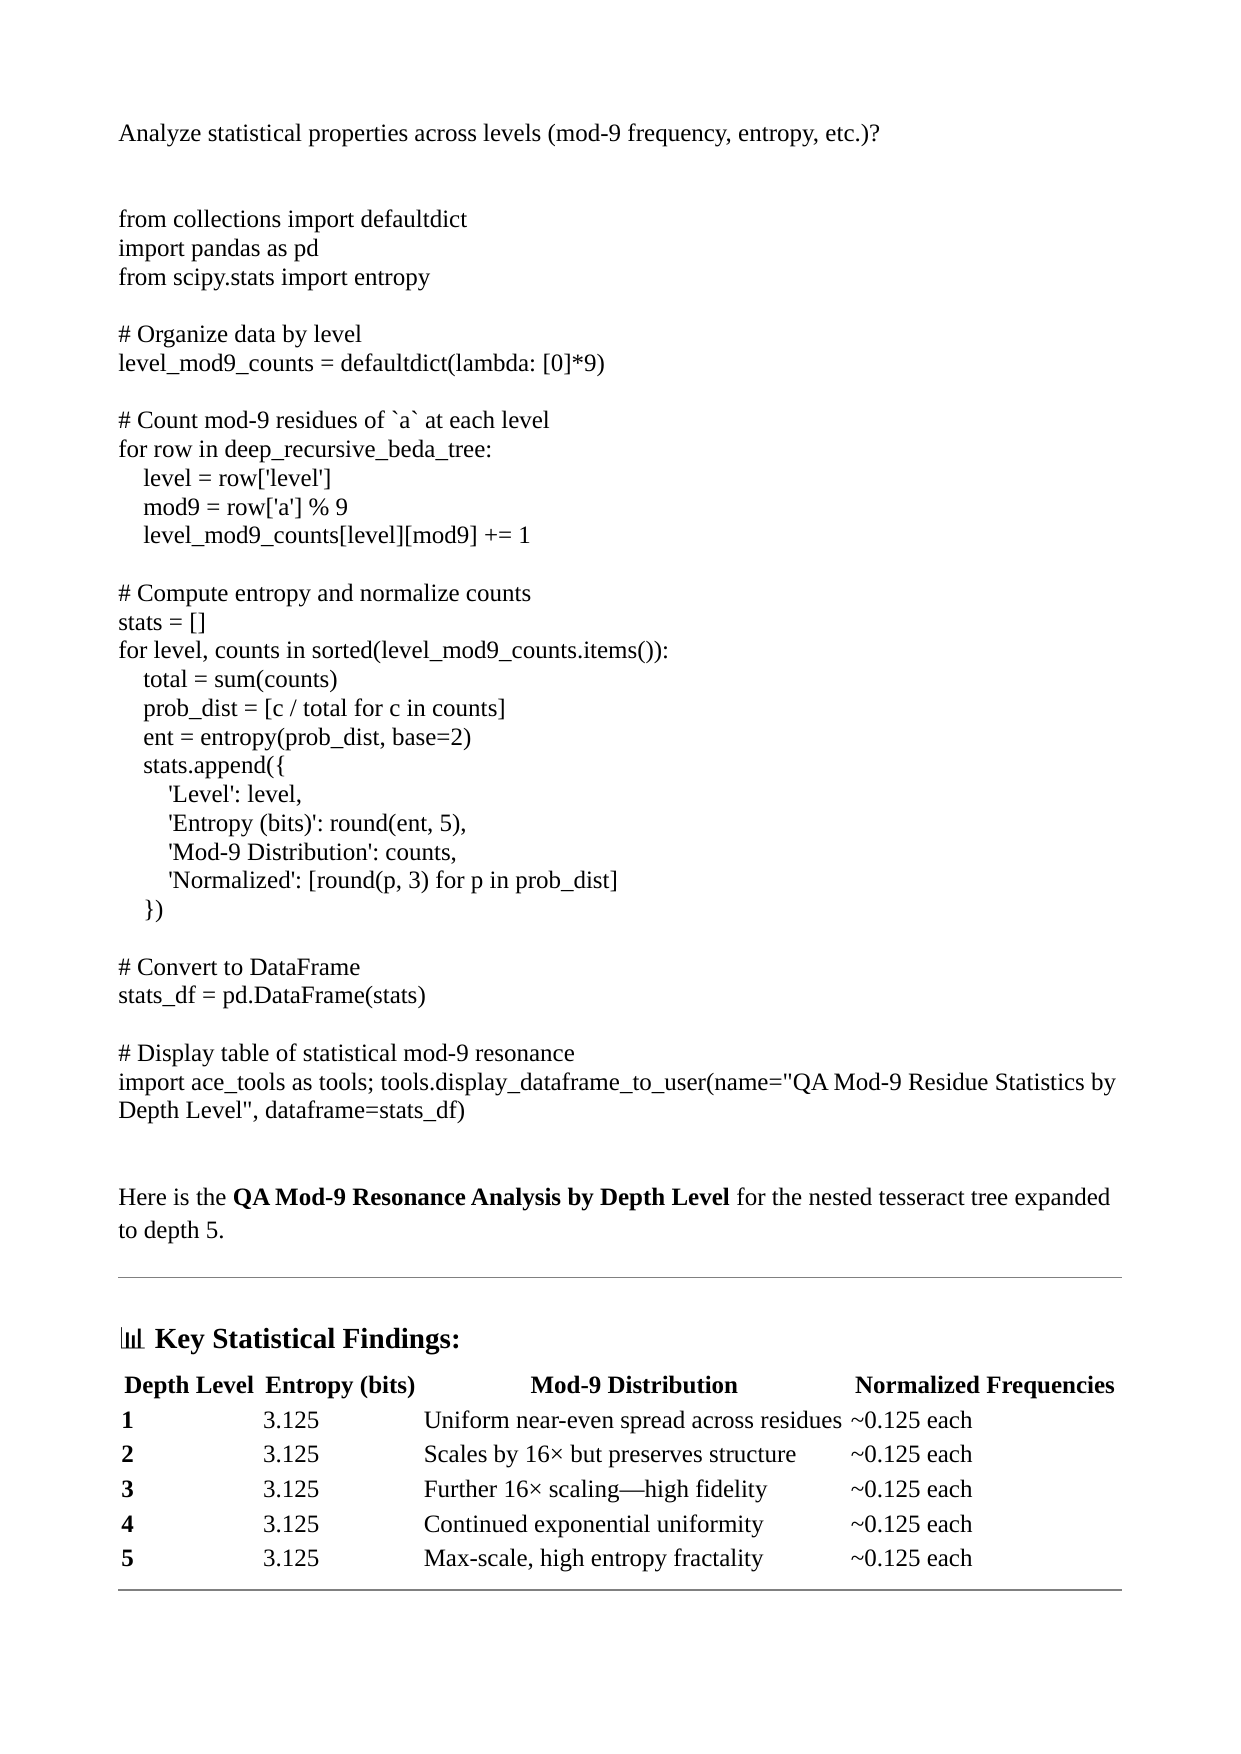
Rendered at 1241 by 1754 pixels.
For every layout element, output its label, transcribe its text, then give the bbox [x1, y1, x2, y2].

table_cell ~0.125 each [848, 1540, 1122, 1575]
table_cell 3 [118, 1471, 260, 1506]
text level = row['level'] [118, 463, 1122, 492]
table_cell 3.125 [260, 1506, 421, 1540]
text import ace_tools as tools; tools.display_dataframe_to_user(name="QA Mod-9 Residue Statistics by Depth Level", dataframe=stats_df) [118, 1067, 1122, 1124]
text # Organize data by level [118, 319, 1122, 348]
table_cell Further 16× scaling—high fidelity [421, 1471, 848, 1506]
table_cell 2 [118, 1437, 260, 1471]
text # Display table of statistical mod-9 resonance [118, 1038, 1122, 1067]
text from scipy.stats import entropy [118, 262, 1122, 291]
text prob_dist = [c / total for c in counts] [118, 693, 1122, 722]
text # Count mod-9 residues of `a` at each level [118, 406, 1122, 434]
table_cell 3.125 [260, 1437, 421, 1471]
table_cell Uniform near-even spread across residues [421, 1402, 848, 1437]
text total = sum(counts) [118, 664, 1122, 693]
table_cell 3.125 [260, 1540, 421, 1575]
text 'Normalized': [round(p, 3) for p in prob_dist] [118, 866, 1122, 894]
text for level, counts in sorted(level_mod9_counts.items()): [118, 636, 1122, 664]
text 'Entropy (bits)': round(ent, 5), [118, 808, 1122, 837]
text 'Level': level, [118, 779, 1122, 808]
table_cell ~0.125 each [848, 1471, 1122, 1506]
table_cell 4 [118, 1506, 260, 1540]
table_cell ~0.125 each [848, 1506, 1122, 1540]
table_cell 3.125 [260, 1402, 421, 1437]
table_header Depth Level [118, 1368, 260, 1402]
table_cell 1 [118, 1402, 260, 1437]
table_cell ~0.125 each [848, 1402, 1122, 1437]
text stats = [] [118, 607, 1122, 636]
table_cell Continued exponential uniformity [421, 1506, 848, 1540]
text level_mod9_counts[level][mod9] += 1 [118, 521, 1122, 549]
table_header Normalized Frequencies [848, 1368, 1122, 1402]
text # Compute entropy and normalize counts [118, 578, 1122, 607]
text import pandas as pd [118, 233, 1122, 262]
text for row in deep_recursive_beda_tree: [118, 434, 1122, 463]
table_cell 5 [118, 1540, 260, 1575]
text # Convert to DataFrame [118, 952, 1122, 981]
text ent = entropy(prob_dist, base=2) [118, 722, 1122, 751]
text level_mod9_counts = defaultdict(lambda: [0]*9) [118, 348, 1122, 377]
text mod9 = row['a'] % 9 [118, 492, 1122, 521]
table_header Entropy (bits) [260, 1368, 421, 1402]
table_cell Max-scale, high entropy fractality [421, 1540, 848, 1575]
table_header Mod-9 Distribution [421, 1368, 848, 1402]
table_cell 3.125 [260, 1471, 421, 1506]
text from collections import defaultdict [118, 204, 1122, 233]
text 'Mod-9 Distribution': counts, [118, 837, 1122, 866]
table_cell ~0.125 each [848, 1437, 1122, 1471]
text }) [118, 894, 1122, 923]
text stats.append({ [118, 751, 1122, 779]
text stats_df = pd.DataFrame(stats) [118, 981, 1122, 1009]
text Here is the QA Mod-9 Resonance Analysis by Depth Level for the nested tesseract tree expanded to depth 5. [118, 1182, 1122, 1244]
text Analyze statistical properties across levels (mod-9 frequency, entropy, etc.)? [118, 118, 1122, 147]
subtitle 📊 Key Statistical Findings: [118, 1321, 1122, 1355]
table_cell Scales by 16× but preserves structure [421, 1437, 848, 1471]
